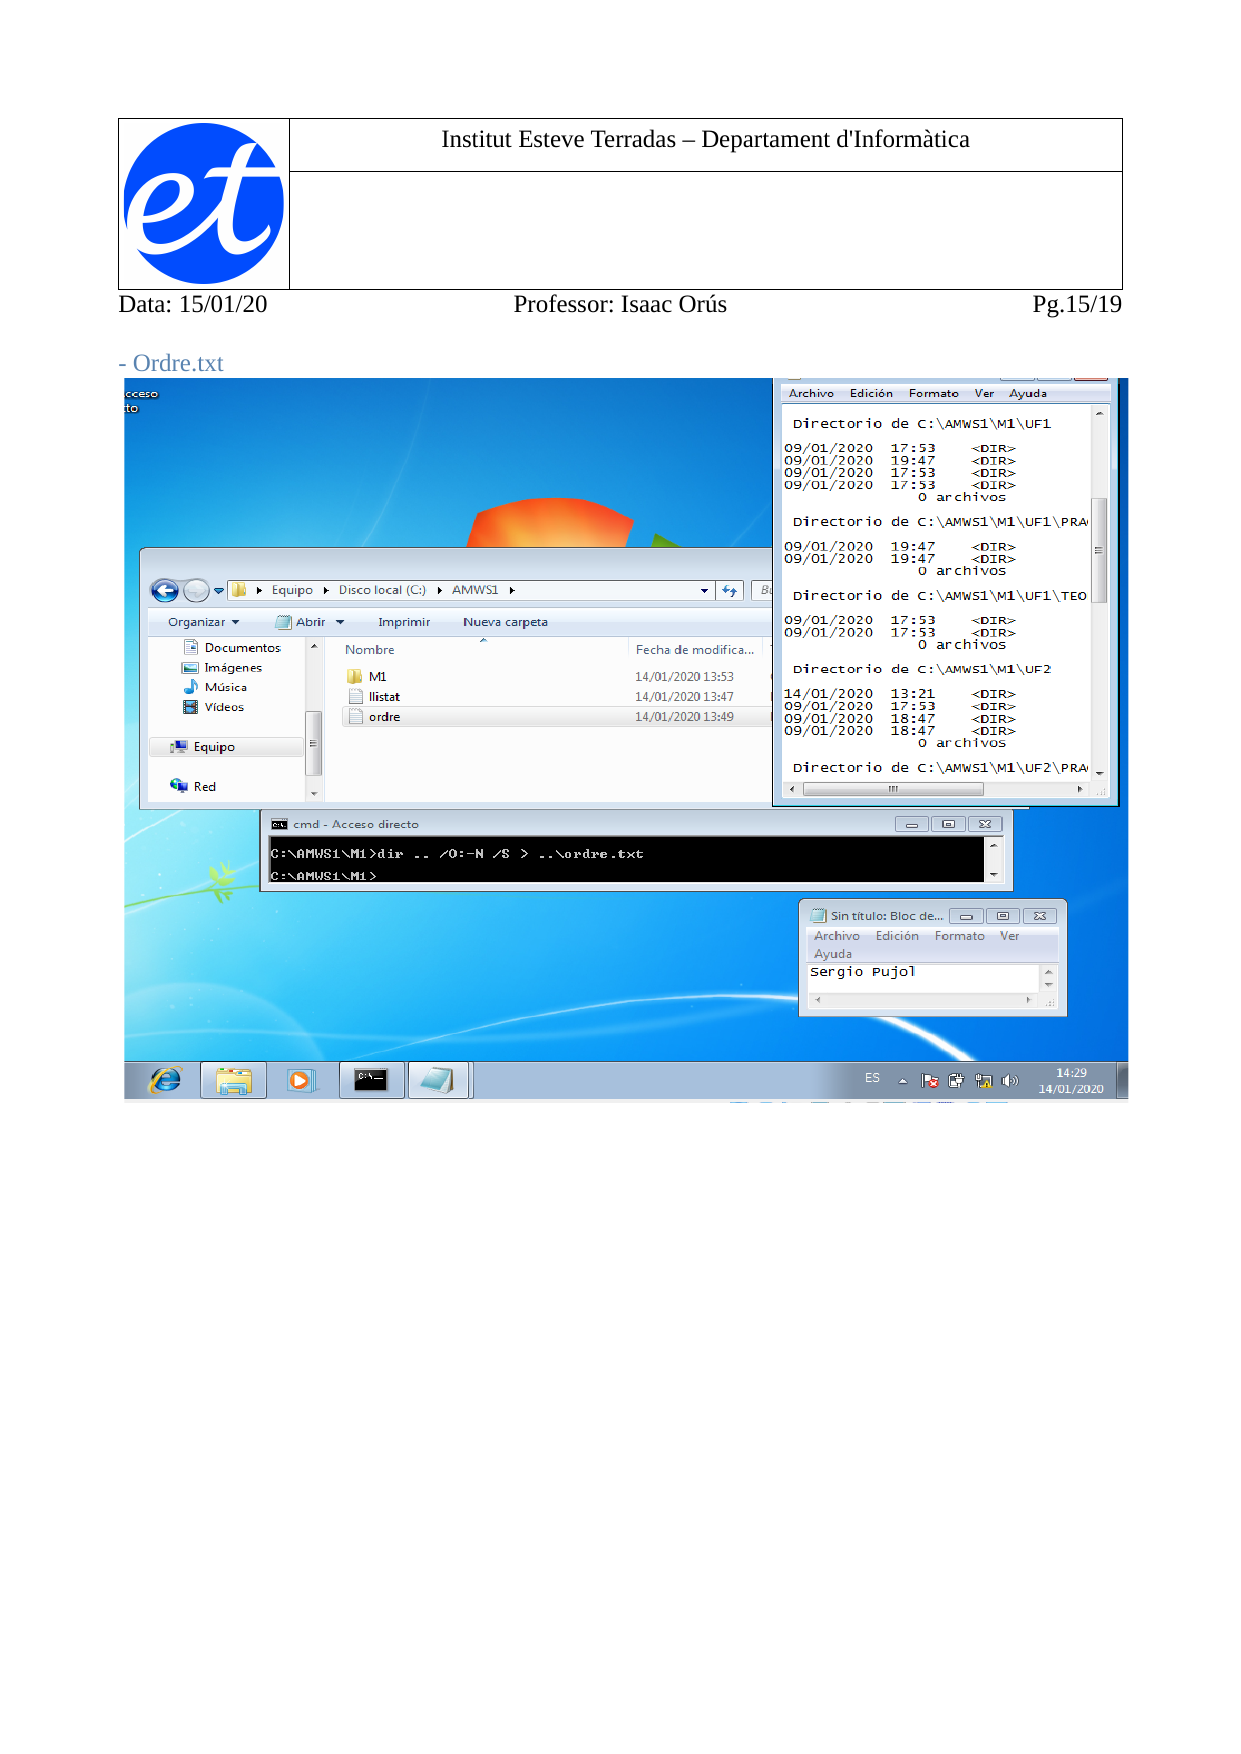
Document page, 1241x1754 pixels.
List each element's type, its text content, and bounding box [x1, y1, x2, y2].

text - Ordre.txt [118, 348, 1122, 376]
picture [123, 123, 284, 284]
picture [124, 378, 1129, 1103]
